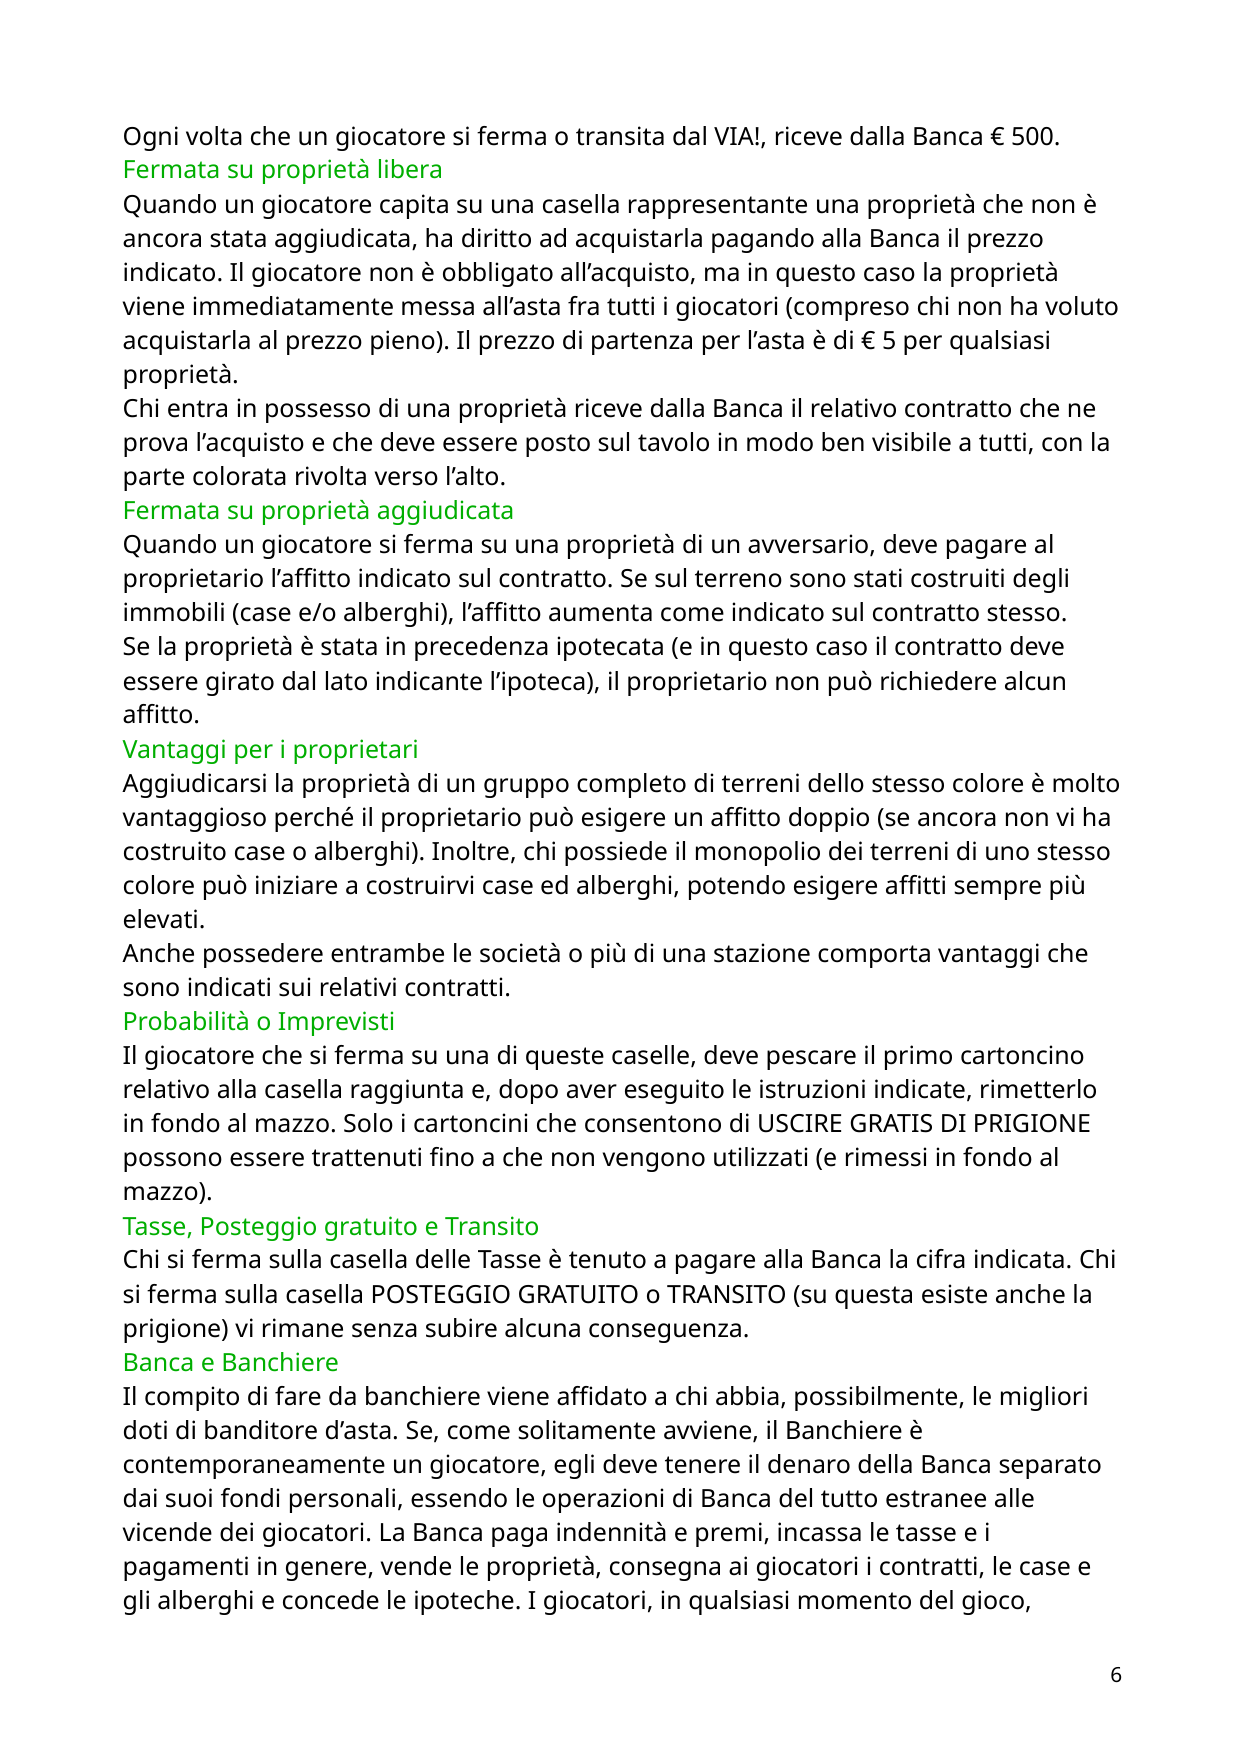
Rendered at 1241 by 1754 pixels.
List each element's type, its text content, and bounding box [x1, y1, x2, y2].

text Tasse, Posteggio gratuito e Transito [122, 1208, 1122, 1242]
text Quando un giocatore capita su una casella rappresentante una proprietà che non è ancora stata aggiudicata, ha diritto ad acquistarla pagando alla Banca il prezzo indicato. Il giocatore non è obbligato all’acquisto, ma in questo caso la proprietà viene immediatamente messa all’asta fra tutti i giocatori (compreso chi non ha voluto acquistarla al prezzo pieno). Il prezzo di partenza per l’asta è di € 5 per qualsiasi proprietà. [122, 186, 1122, 391]
text Il compito di fare da banchiere viene affidato a chi abbia, possibilmente, le migliori doti di banditore d’asta. Se, come solitamente avviene, il Banchiere è contemporaneamente un giocatore, egli deve tenere il denaro della Banca separato dai suoi fondi personali, essendo le operazioni di Banca del tutto estranee alle vicende dei giocatori. La Banca paga indennità e premi, incassa le tasse e i pagamenti in genere, vende le proprietà, consegna ai giocatori i contratti, le case e gli alberghi e concede le ipoteche. I giocatori, in qualsiasi momento del gioco, [122, 1378, 1122, 1617]
text Anche possedere entrambe le società o più di una stazione comporta vantaggi che sono indicati sui relativi contratti. [122, 936, 1122, 1004]
text Probabilità o Imprevisti [122, 1004, 1122, 1038]
text Quando un giocatore si ferma su una proprietà di un avversario, deve pagare al proprietario l’affitto indicato sul contratto. Se sul terreno sono stati costruiti degli immobili (case e/o alberghi), l’affitto aumenta come indicato sul contratto stesso. [122, 527, 1122, 629]
text Vantaggi per i proprietari [122, 731, 1122, 765]
text Il giocatore che si ferma su una di queste caselle, deve pescare il primo cartoncino relativo alla casella raggiunta e, dopo aver eseguito le istruzioni indicate, rimetterlo in fondo al mazzo. Solo i cartoncini che consentono di USCIRE GRATIS DI PRIGIONE possono essere trattenuti fino a che non vengono utilizzati (e rimessi in fondo al mazzo). [122, 1038, 1122, 1208]
text Fermata su proprietà aggiudicata [122, 493, 1122, 527]
text Chi si ferma sulla casella delle Tasse è tenuto a pagare alla Banca la cifra indicata. Chi si ferma sulla casella POSTEGGIO GRATUITO o TRANSITO (su questa esiste anche la prigione) vi rimane senza subire alcuna conseguenza. [122, 1242, 1122, 1344]
text Ogni volta che un giocatore si ferma o transita dal VIA!, riceve dalla Banca € 500. [122, 118, 1122, 152]
text Chi entra in possesso di una proprietà riceve dalla Banca il relativo contratto che ne prova l’acquisto e che deve essere posto sul tavolo in modo ben visibile a tutti, con la parte colorata rivolta verso l’alto. [122, 391, 1122, 493]
text Aggiudicarsi la proprietà di un gruppo completo di terreni dello stesso colore è molto vantaggioso perché il proprietario può esigere un affitto doppio (se ancora non vi ha costruito case o alberghi). Inoltre, chi possiede il monopolio dei terreni di uno stesso colore può iniziare a costruirvi case ed alberghi, potendo esigere affitti sempre più elevati. [122, 765, 1122, 936]
text Se la proprietà è stata in precedenza ipotecata (e in questo caso il contratto deve essere girato dal lato indicante l’ipoteca), il proprietario non può richiedere alcun affitto. [122, 629, 1122, 731]
text Banca e Banchiere [122, 1344, 1122, 1378]
text Fermata su proprietà libera [122, 152, 1122, 186]
